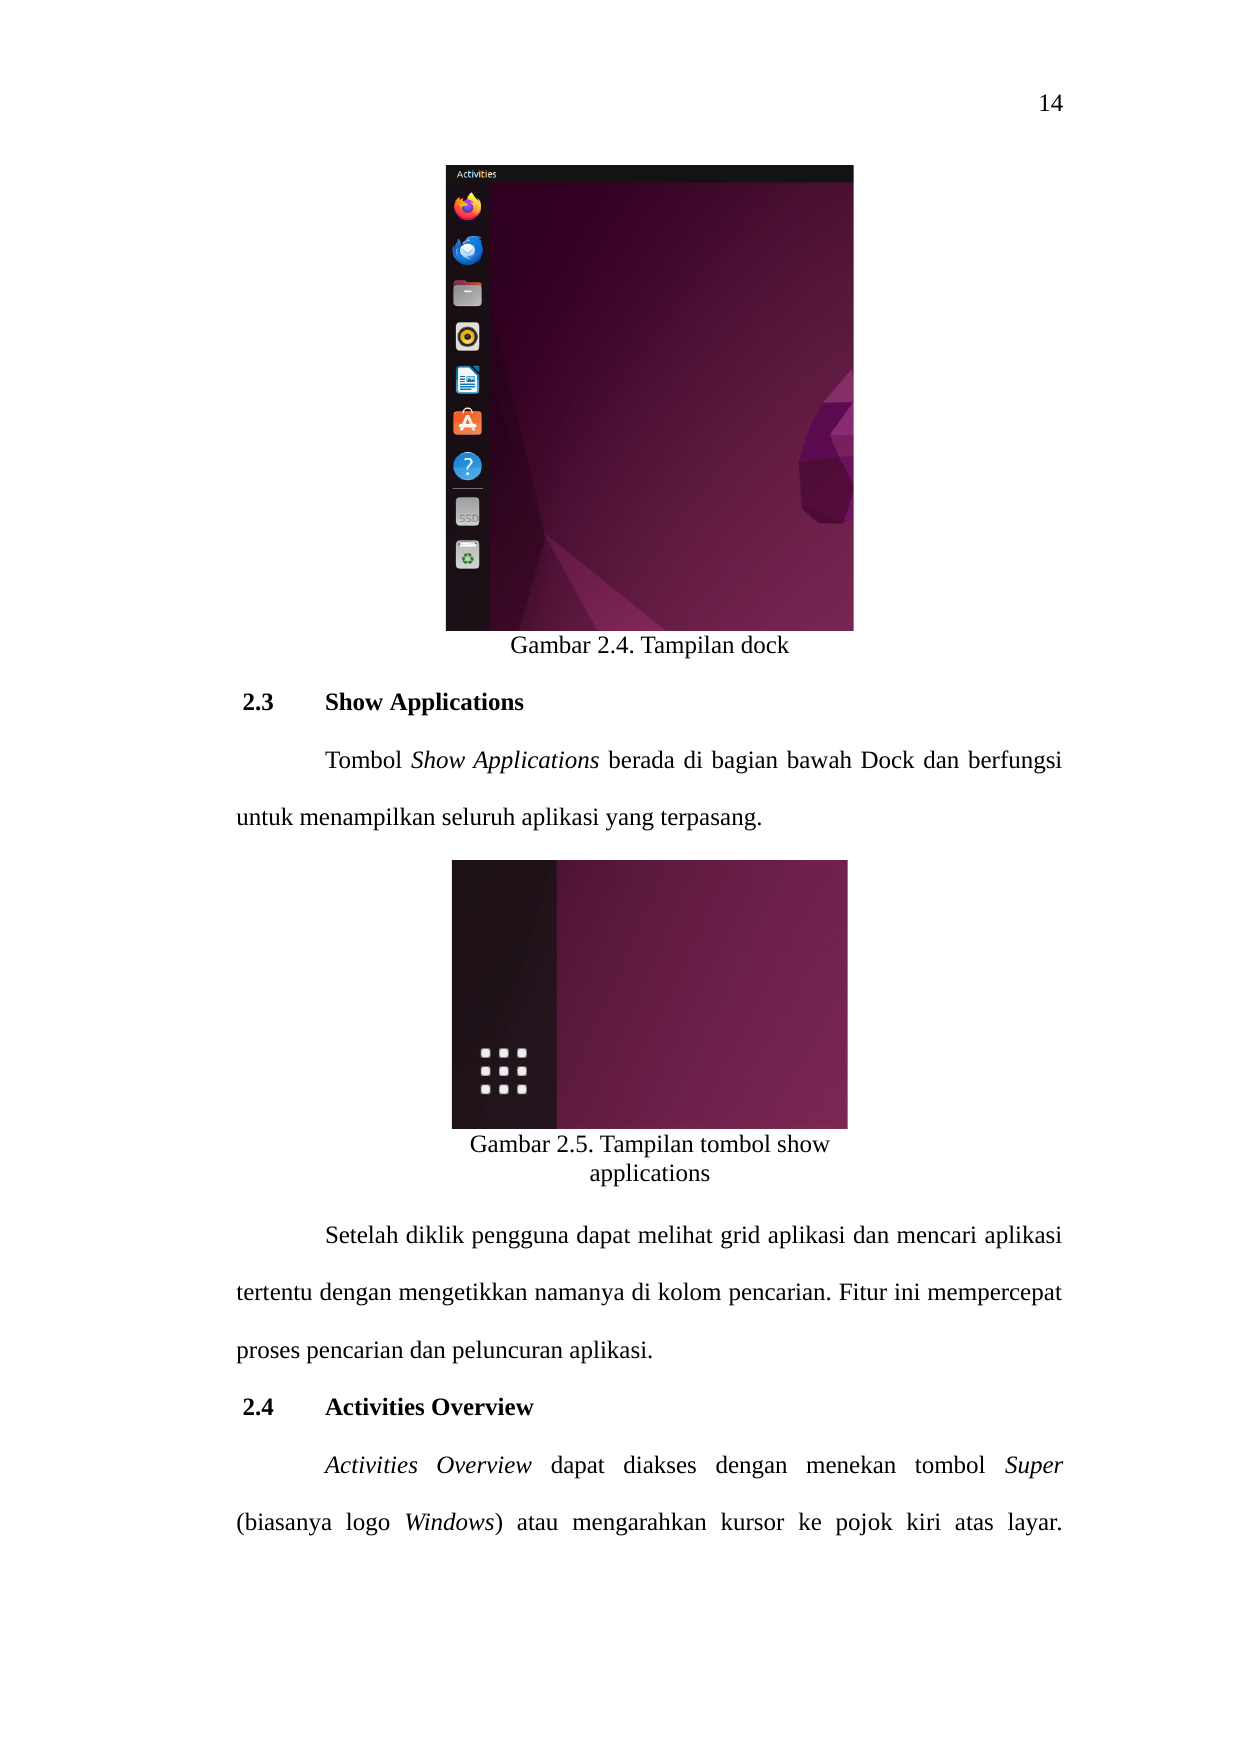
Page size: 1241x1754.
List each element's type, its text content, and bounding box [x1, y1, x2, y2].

text Gambar 2.4. Tampilan dock [446, 165, 854, 659]
subtitle Activities Overview [236, 1392, 1063, 1421]
text Gambar 2.5. Tampilan tombol show applications [452, 860, 848, 1187]
subtitle Show Applications [236, 687, 1063, 716]
text Activities Overview dapat diakses dengan menekan tombol Super (biasanya logo Windows) atau mengarahkan kursor ke pojok kiri atas layar. [236, 1450, 1063, 1536]
text Tombol Show Applications berada di bagian bawah Dock dan berfungsi untuk menampilkan seluruh aplikasi yang terpasang. [236, 745, 1063, 831]
text Setelah diklik pengguna dapat melihat grid aplikasi dan mencari aplikasi tertentu dengan mengetikkan namanya di kolom pencarian. Fitur ini mempercepat proses pencarian dan peluncuran aplikasi. [236, 1220, 1063, 1363]
